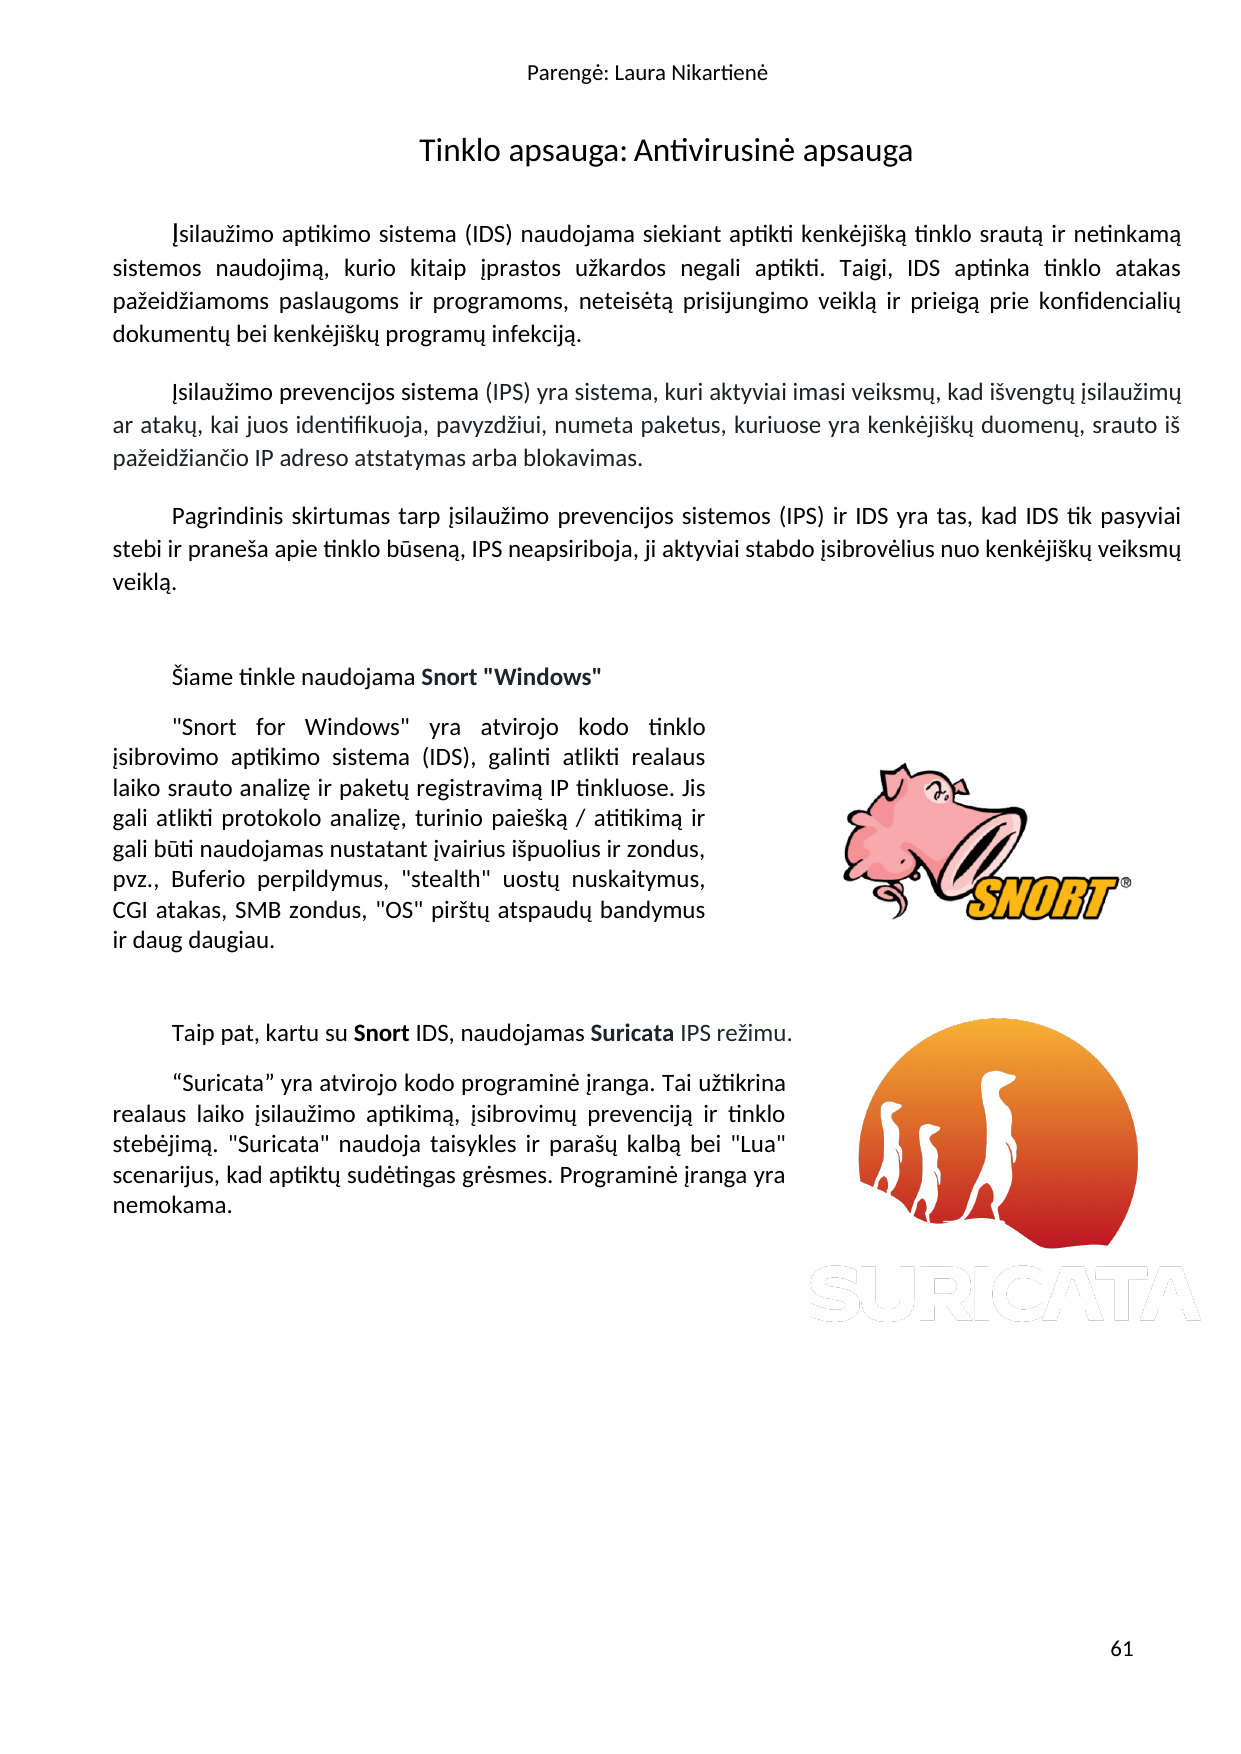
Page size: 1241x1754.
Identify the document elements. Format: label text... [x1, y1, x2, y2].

text "Snort for Windows" yra atvirojo kodo tinklo įsibrovimo aptikimo sistema (IDS), galinti atlikti realaus laiko srauto analizę ir paketų registravimą IP tinkluose. Jis gali atlikti protokolo analizę, turinio paiešką / atitikimą ir gali būti naudojamas nustatant įvairius išpuolius ir zondus, pvz., Buferio perpildymus, "stealth" uostų nuskaitymus, CGI atakas, SMB zondus, "OS" pirštų atspaudų bandymus ir daug daugiau. [112, 711, 1183, 955]
list Tinklo apsauga: Antivirusinė apsauga [150, 128, 1183, 169]
text Šiame tinkle naudojama Snort "Windows" [112, 661, 1183, 692]
picture [725, 738, 1241, 964]
text Įsilaužimo prevencijos sistema (IPS) yra sistema, kuri aktyviai imasi veiksmų, kad išvengtų įsilaužimų ar atakų, kai juos identifikuoja, pavyzdžiui, numeta paketus, kuriuose yra kenkėjiškų duomenų, srauto iš pažeidžiančio IP adreso atstatymas arba blokavimas. [112, 376, 1183, 473]
text Pagrindinis skirtumas tarp įsilaužimo prevencijos sistemos (IPS) ir IDS yra tas, kad IDS tik pasyviai stebi ir praneša apie tinklo būseną, IPS neapsiriboja, ji aktyviai stabdo įsibrovėlius nuo kenkėjiškų veiksmų veiklą. [112, 500, 1183, 596]
text “Suricata” yra atvirojo kodo programinė įranga. Tai užtikrina realaus laiko įsilaužimo aptikimą, įsibrovimų prevenciją ir tinklo stebėjimą. "Suricata" naudoja taisykles ir parašų kalbą bei "Lua" scenarijus, kad aptiktų sudėtingas grėsmes. Programinė įranga yra nemokama. [112, 1067, 805, 1220]
picture [805, 1018, 1201, 1344]
text Taip pat, kartu su Snort IDS, naudojamas Suricata IPS režimu. [112, 1018, 805, 1048]
text Įsilaužimo aptikimo sistema (IDS) naudojama siekiant aptikti kenkėjišką tinklo srautą ir netinkamą sistemos naudojimą, kurio kitaip įprastos užkardos negali aptikti. Taigi, IDS aptinka tinklo atakas pažeidžiamoms paslaugoms ir programoms, neteisėtą prisijungimo veiklą ir prieigą prie konfidencialių dokumentų bei kenkėjiškų programų infekciją. [112, 214, 1183, 349]
